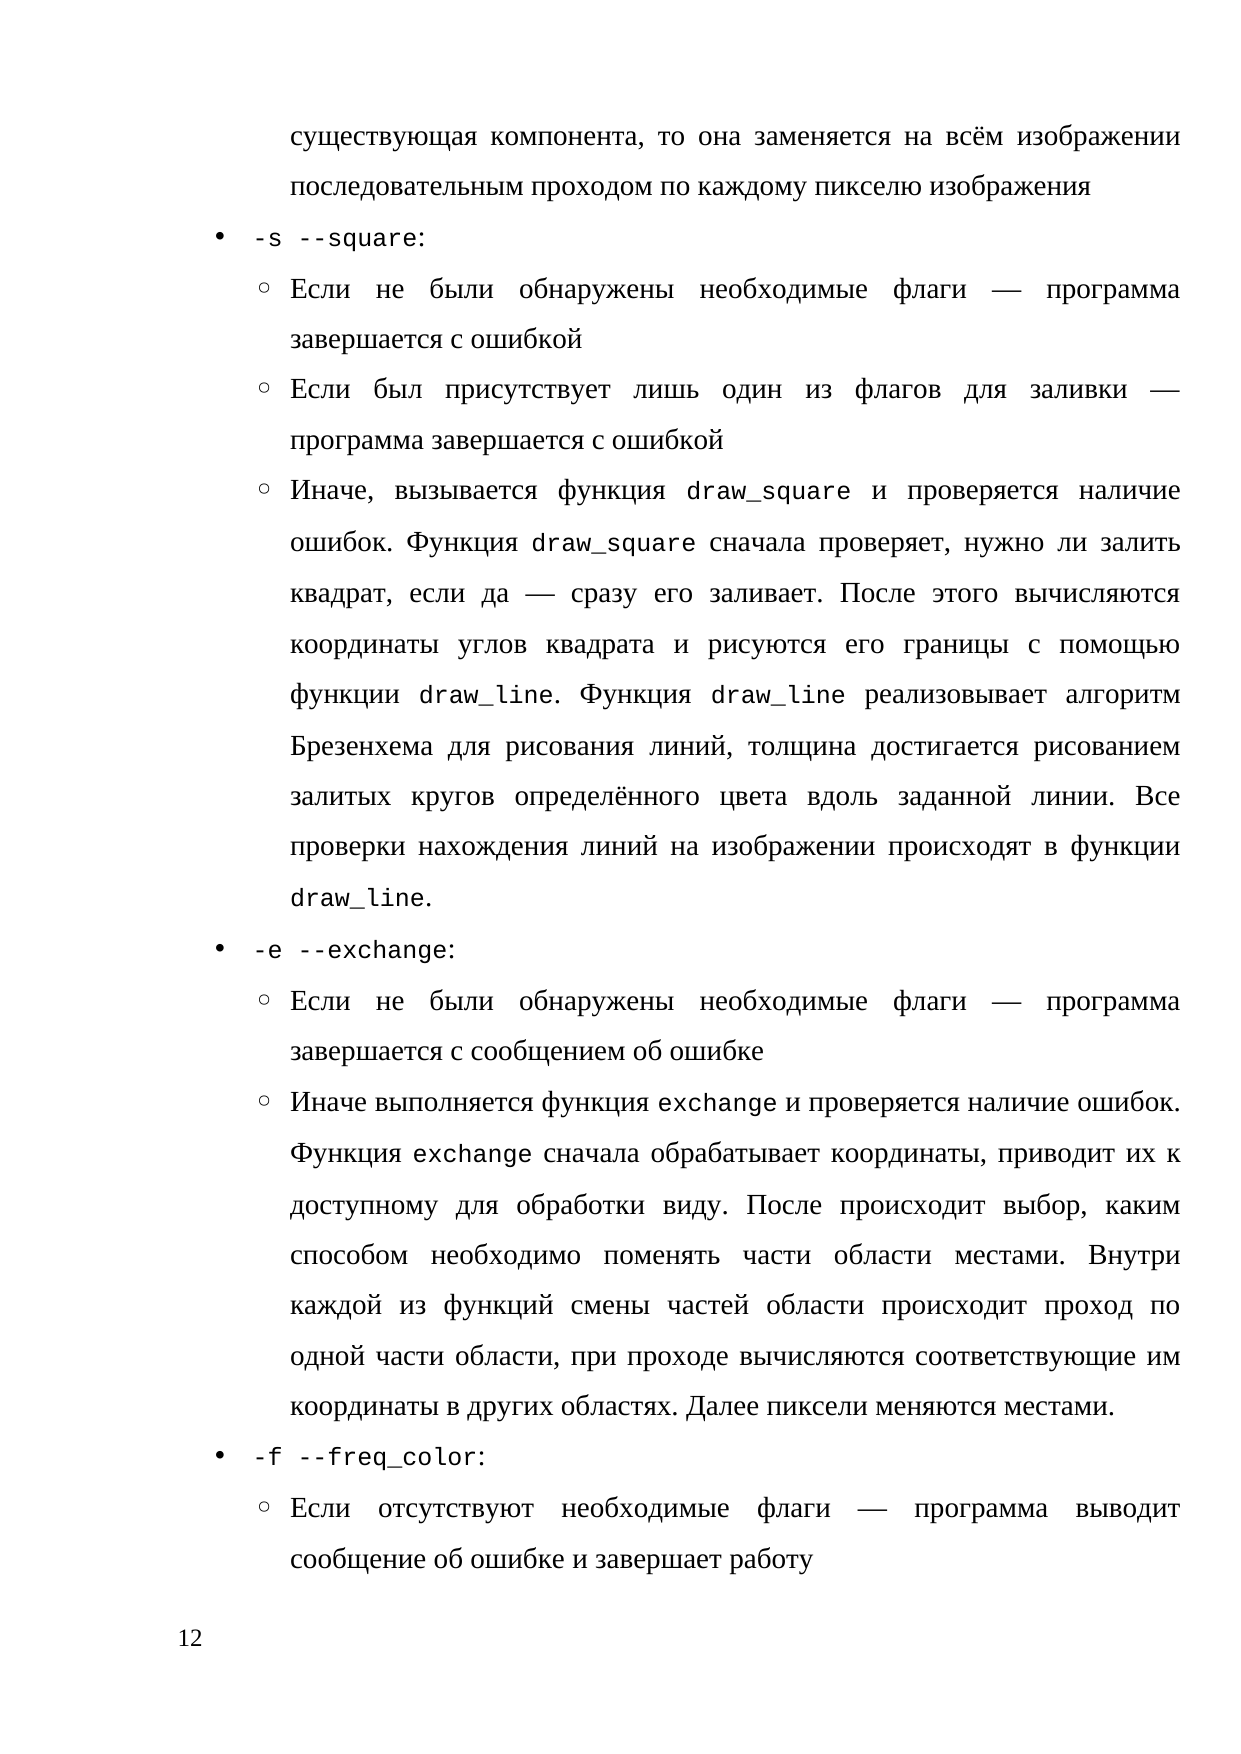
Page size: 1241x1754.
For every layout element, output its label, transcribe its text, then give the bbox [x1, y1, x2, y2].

list Если не были обнаружены необходимые флаги — программа завершается с сообщением об ошибке [252, 983, 1181, 1067]
list Иначе выполняется функция exchange и проверяется наличие ошибок. Функция exchange сначала обрабатывает координаты, приводит их к доступному для обработки виду. После происходит выбор, каким способом необходимо поменять части области местами. Внутри каждой из функций смены частей области происходит проход по одной части области, при проходе вычисляются соответствующие им координаты в других областях. Далее пиксели меняются местами. [252, 1084, 1181, 1422]
list -s --square: [215, 219, 1181, 253]
list -e --exchange: [215, 931, 1181, 966]
list существующая компонента, то она заменяется на всём изображении последовательным проходом по каждому пикселю изображения [252, 118, 1181, 202]
list Если был присутствует лишь один из флагов для заливки — программа завершается с ошибкой [252, 372, 1181, 456]
list Иначе, вызывается функция draw_square и проверяется наличие ошибок. Функция draw_square сначала проверяет, нужно ли залить квадрат, если да — сразу его заливает. После этого вычисляются координаты углов квадрата и рисуются его границы с помощью функции draw_line. Функция draw_line реализовывает алгоритм Брезенхема для рисования линий, толщина достигается рисованием залитых кругов определённого цвета вдоль заданной линии. Все проверки нахождения линий на изображении происходят в функции draw_line. [252, 472, 1181, 913]
list Если отсутствуют необходимые флаги — программа выводит сообщение об ошибке и завершает работу [252, 1491, 1181, 1574]
list -f --freq_color: [215, 1438, 1181, 1473]
list Если не были обнаружены необходимые флаги — программа завершается с ошибкой [252, 271, 1181, 355]
